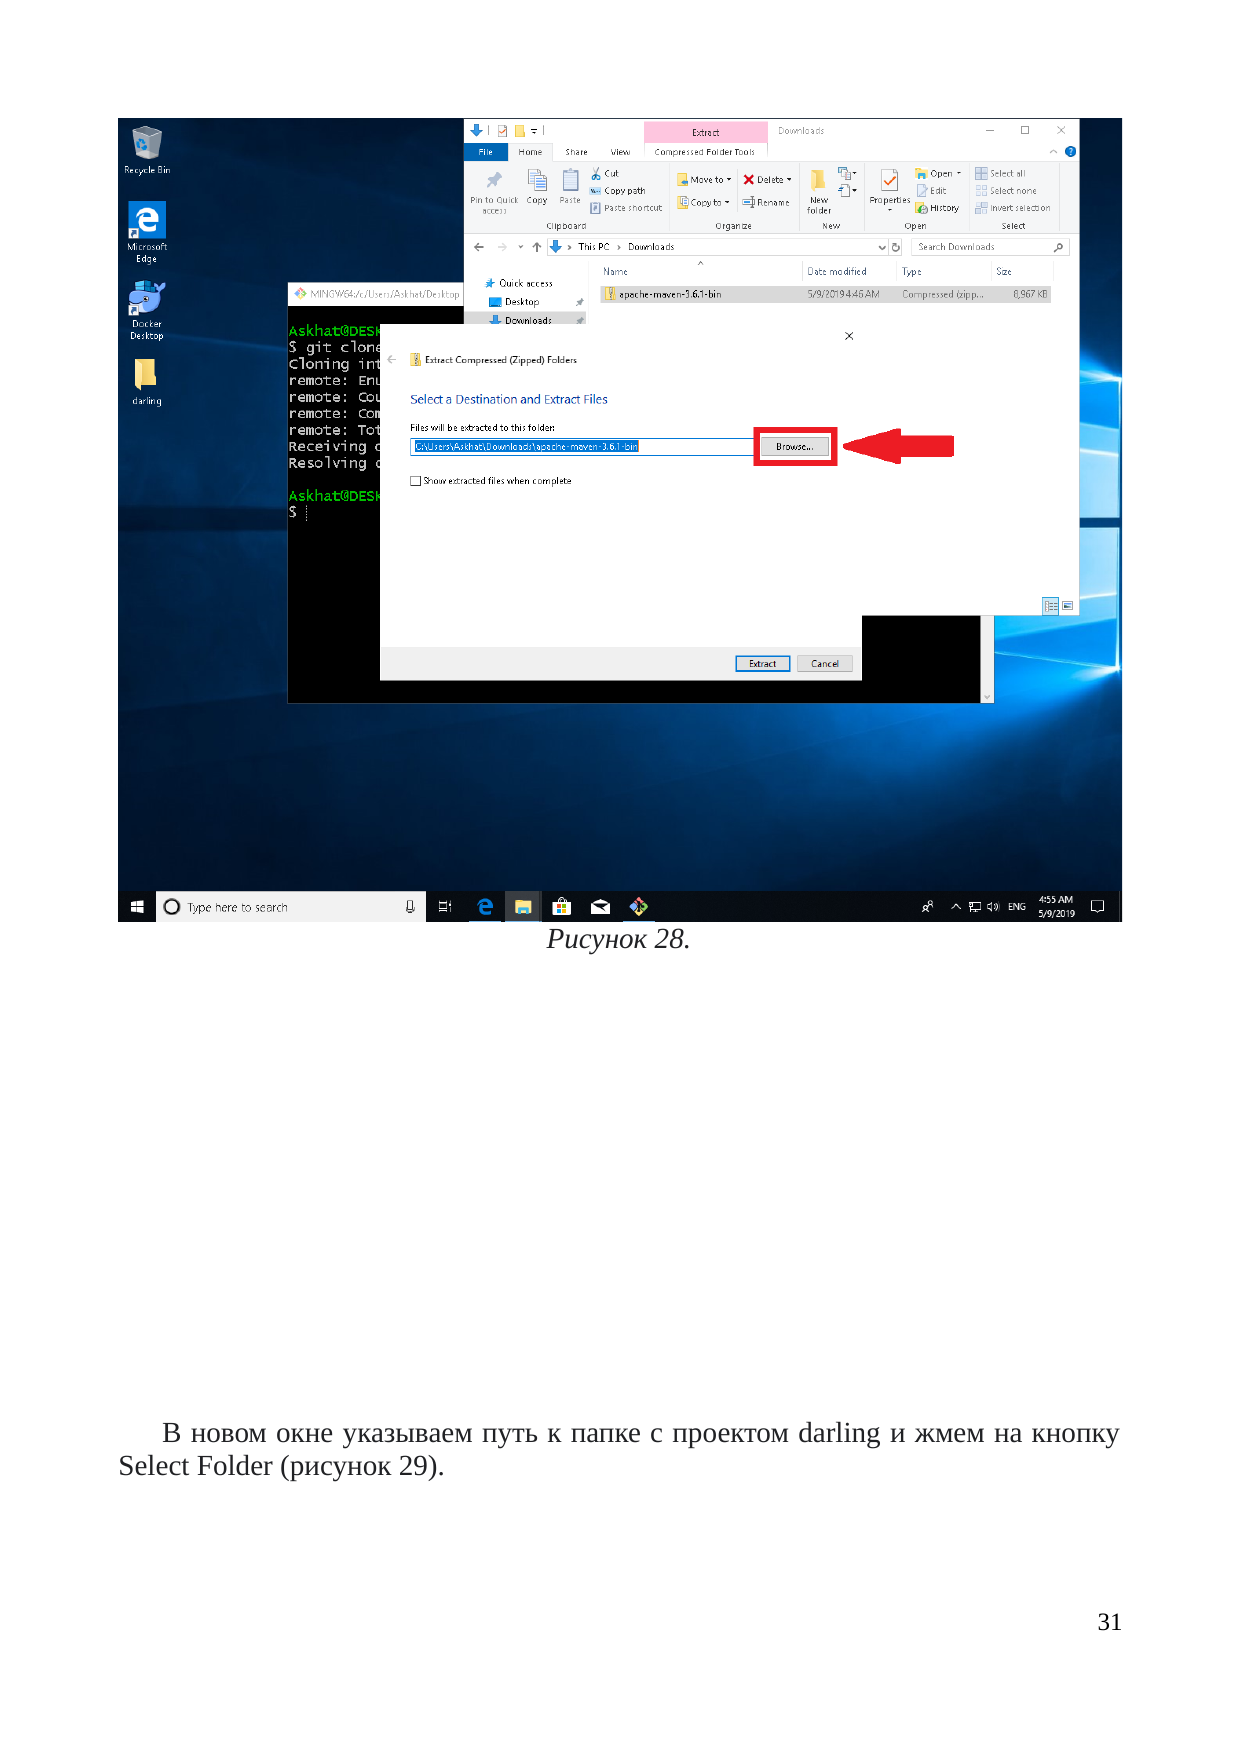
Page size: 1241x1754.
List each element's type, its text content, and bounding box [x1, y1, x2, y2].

picture [118, 118, 1123, 922]
text Рисунок 28. [118, 922, 1122, 955]
text В новом окне указываем путь к папке с проектом darling и жмем на кнопку Select Folder (рисунок 29). [118, 1415, 1122, 1482]
